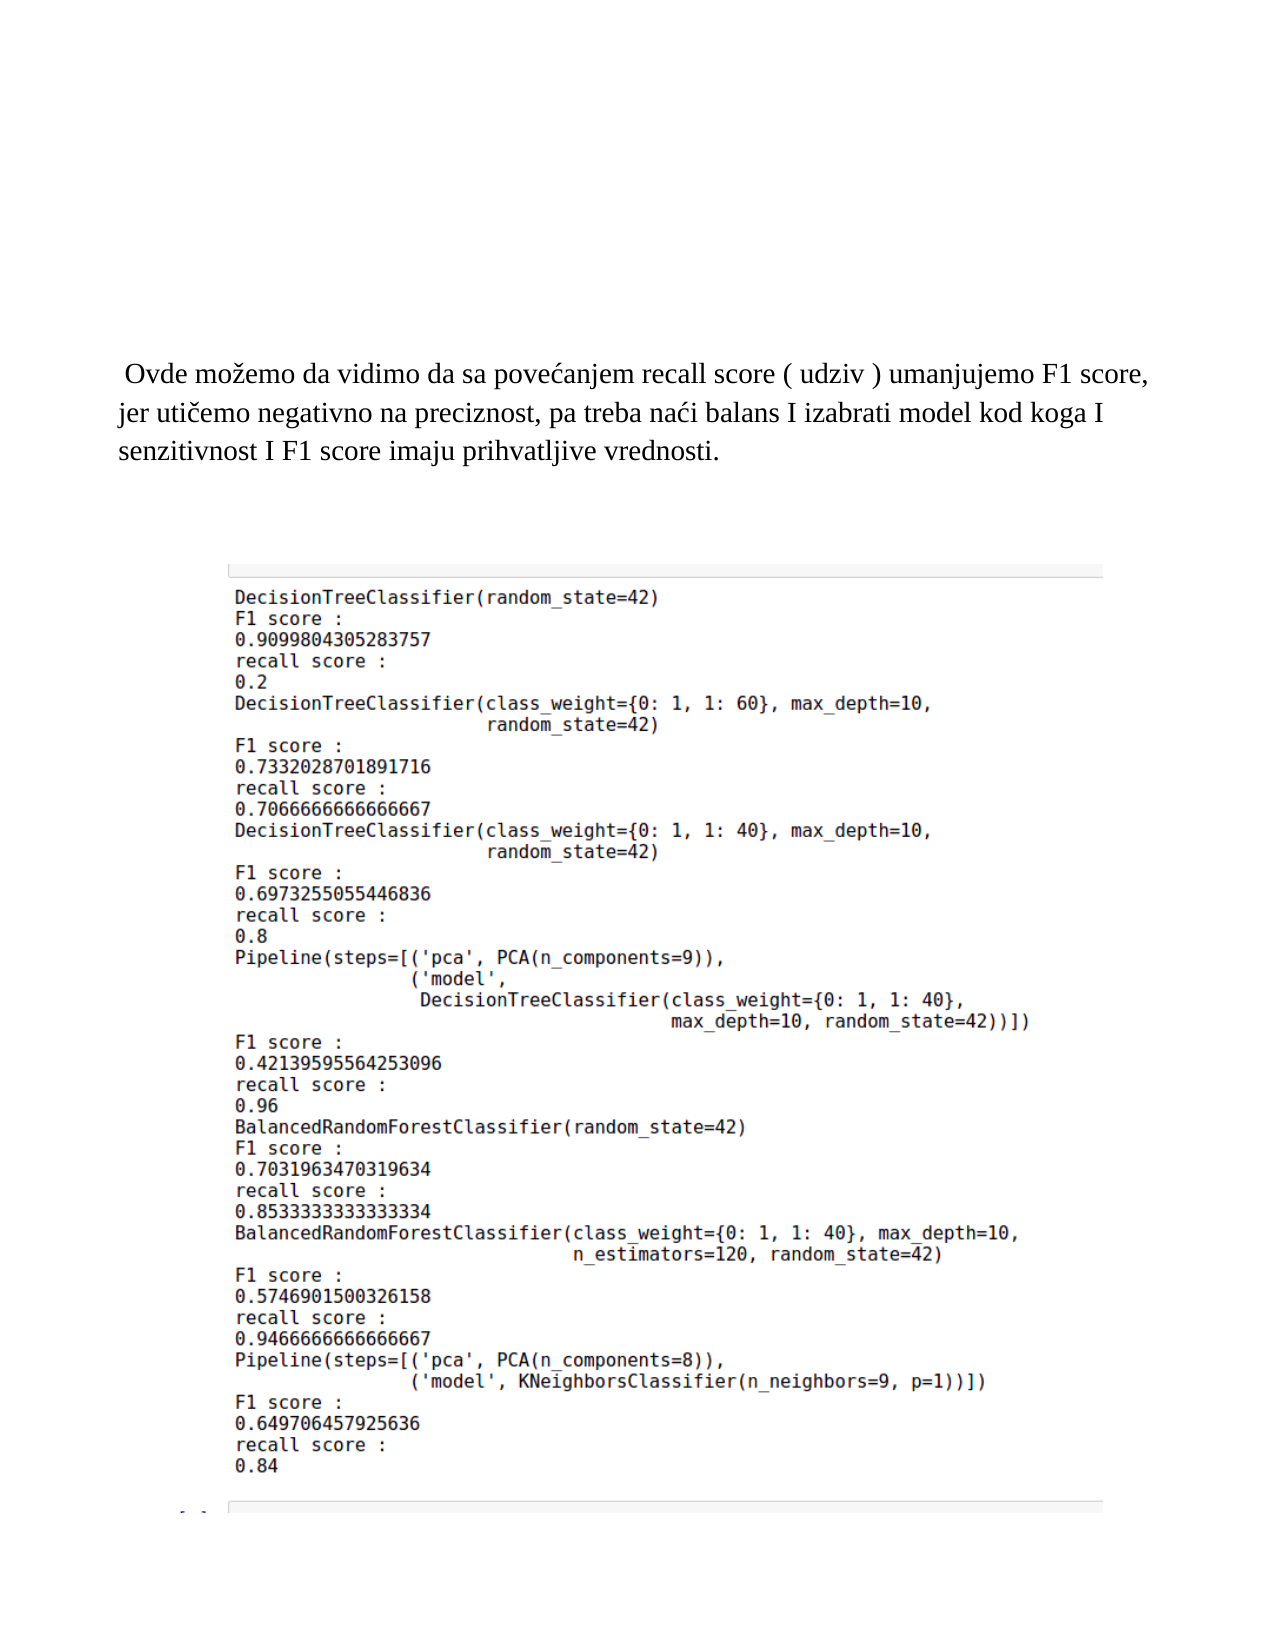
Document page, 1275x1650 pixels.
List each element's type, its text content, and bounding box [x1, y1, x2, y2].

text Ovde možemo da vidimo da sa povećanjem recall score ( udziv ) umanjujemo F1 score, jer utičemo negativno na preciznost, pa treba naći balans I izabrati model kod koga I senzitivnost I F1 score imaju prihvatljive vrednosti. [118, 356, 1157, 467]
picture [157, 564, 877, 1513]
